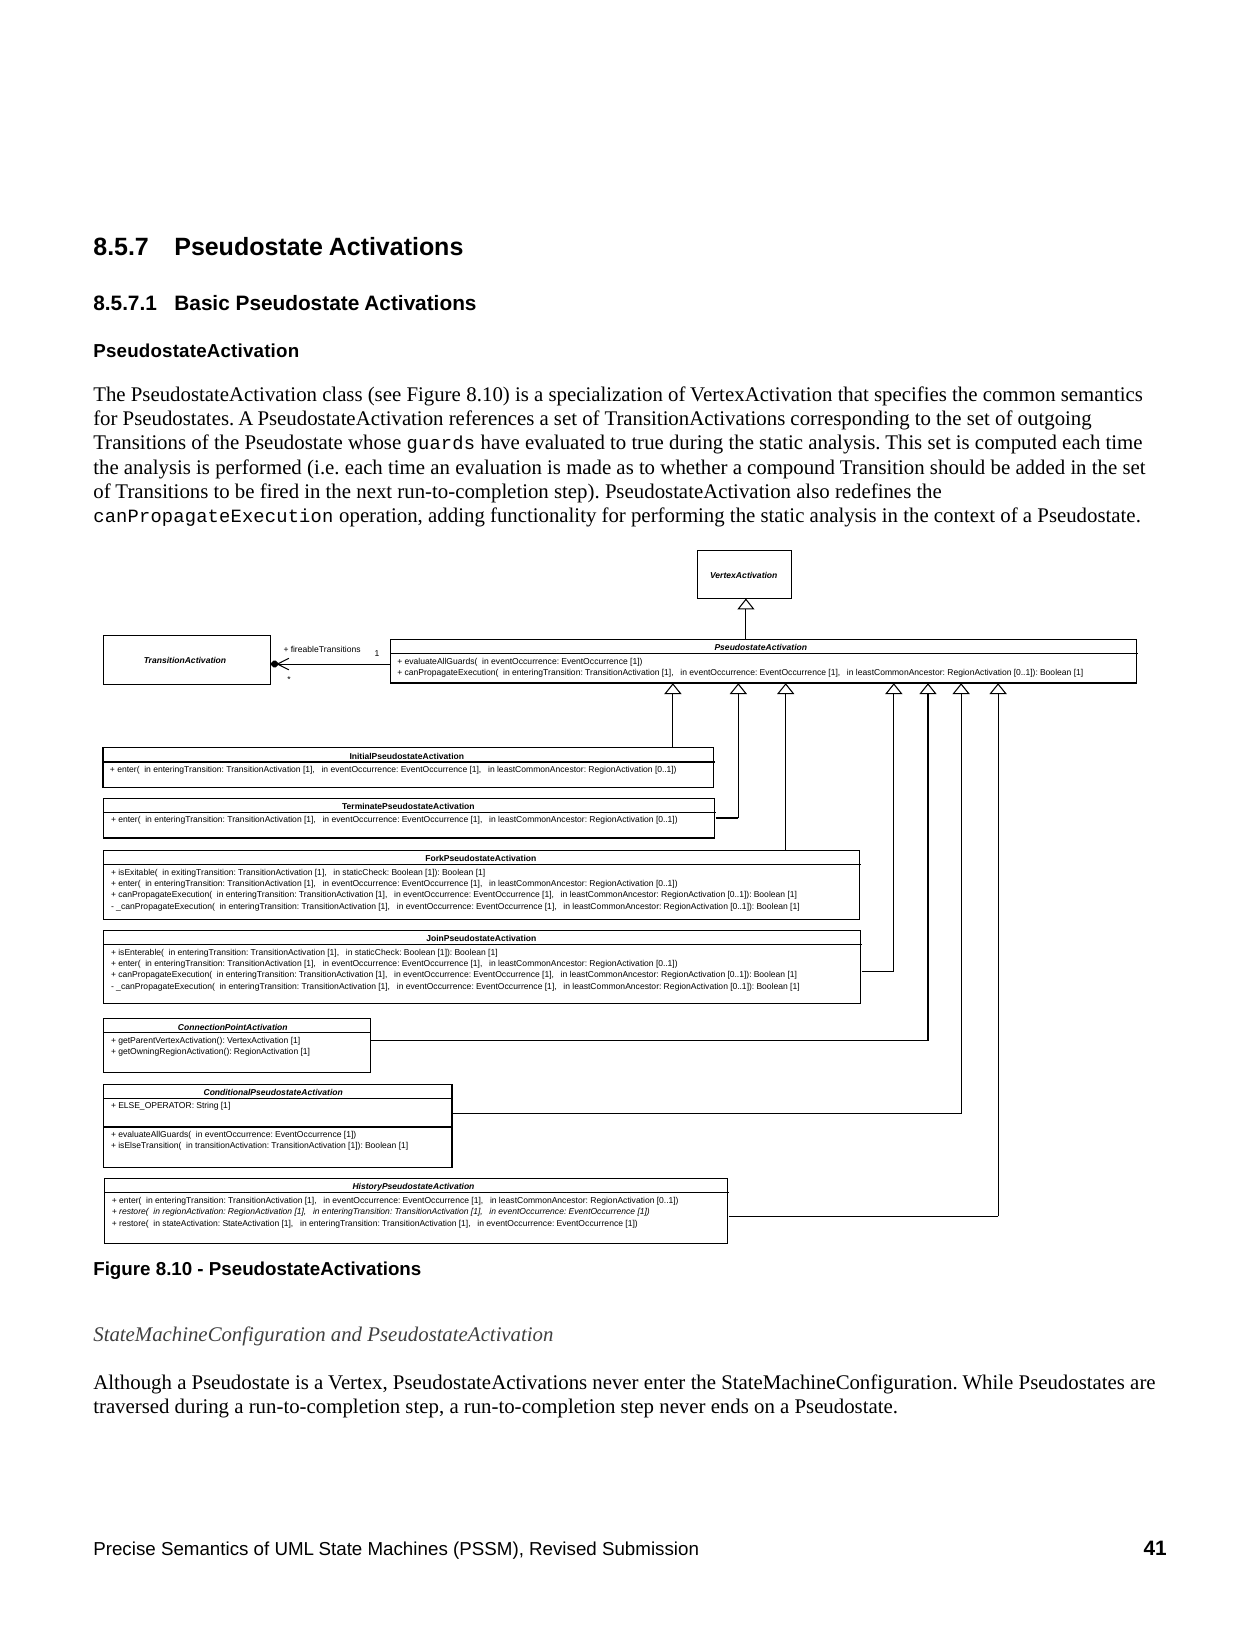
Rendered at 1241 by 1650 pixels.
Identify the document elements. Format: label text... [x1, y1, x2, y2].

text Figure 8.10 - PseudostateActivations [93, 541, 1147, 1280]
subtitle Pseudostate Activations [93, 231, 1164, 260]
subtitle StateMachineConfiguration and PseudostateActivation [93, 1322, 1164, 1346]
text Although a Pseudostate is a Vertex, PseudostateActivations never enter the StateMachineConfiguration. While Pseudostates are traversed during a run-to-completion step, a run-to-completion step never ends on a Pseudostate. [93, 1370, 1164, 1418]
subtitle Basic Pseudostate Activations [93, 289, 1164, 314]
text The PseudostateActivation class (see Figure 8.10) is a specialization of VertexActivation that specifies the common semantics for Pseudostates. A PseudostateActivation references a set of TransitionActivations corresponding to the set of outgoing Transitions of the Pseudostate whose guards have evaluated to true during the static analysis. This set is computed each time the analysis is performed (i.e. each time an evaluation is made as to whether a compound Transition should be added in the set of Transitions to be fired in the next run-to-completion step). PseudostateActivation also redefines the canPropagateExecution operation, adding functionality for performing the static analysis in the context of a Pseudostate. [93, 382, 1164, 1301]
subtitle PseudostateActivation [93, 339, 1164, 361]
